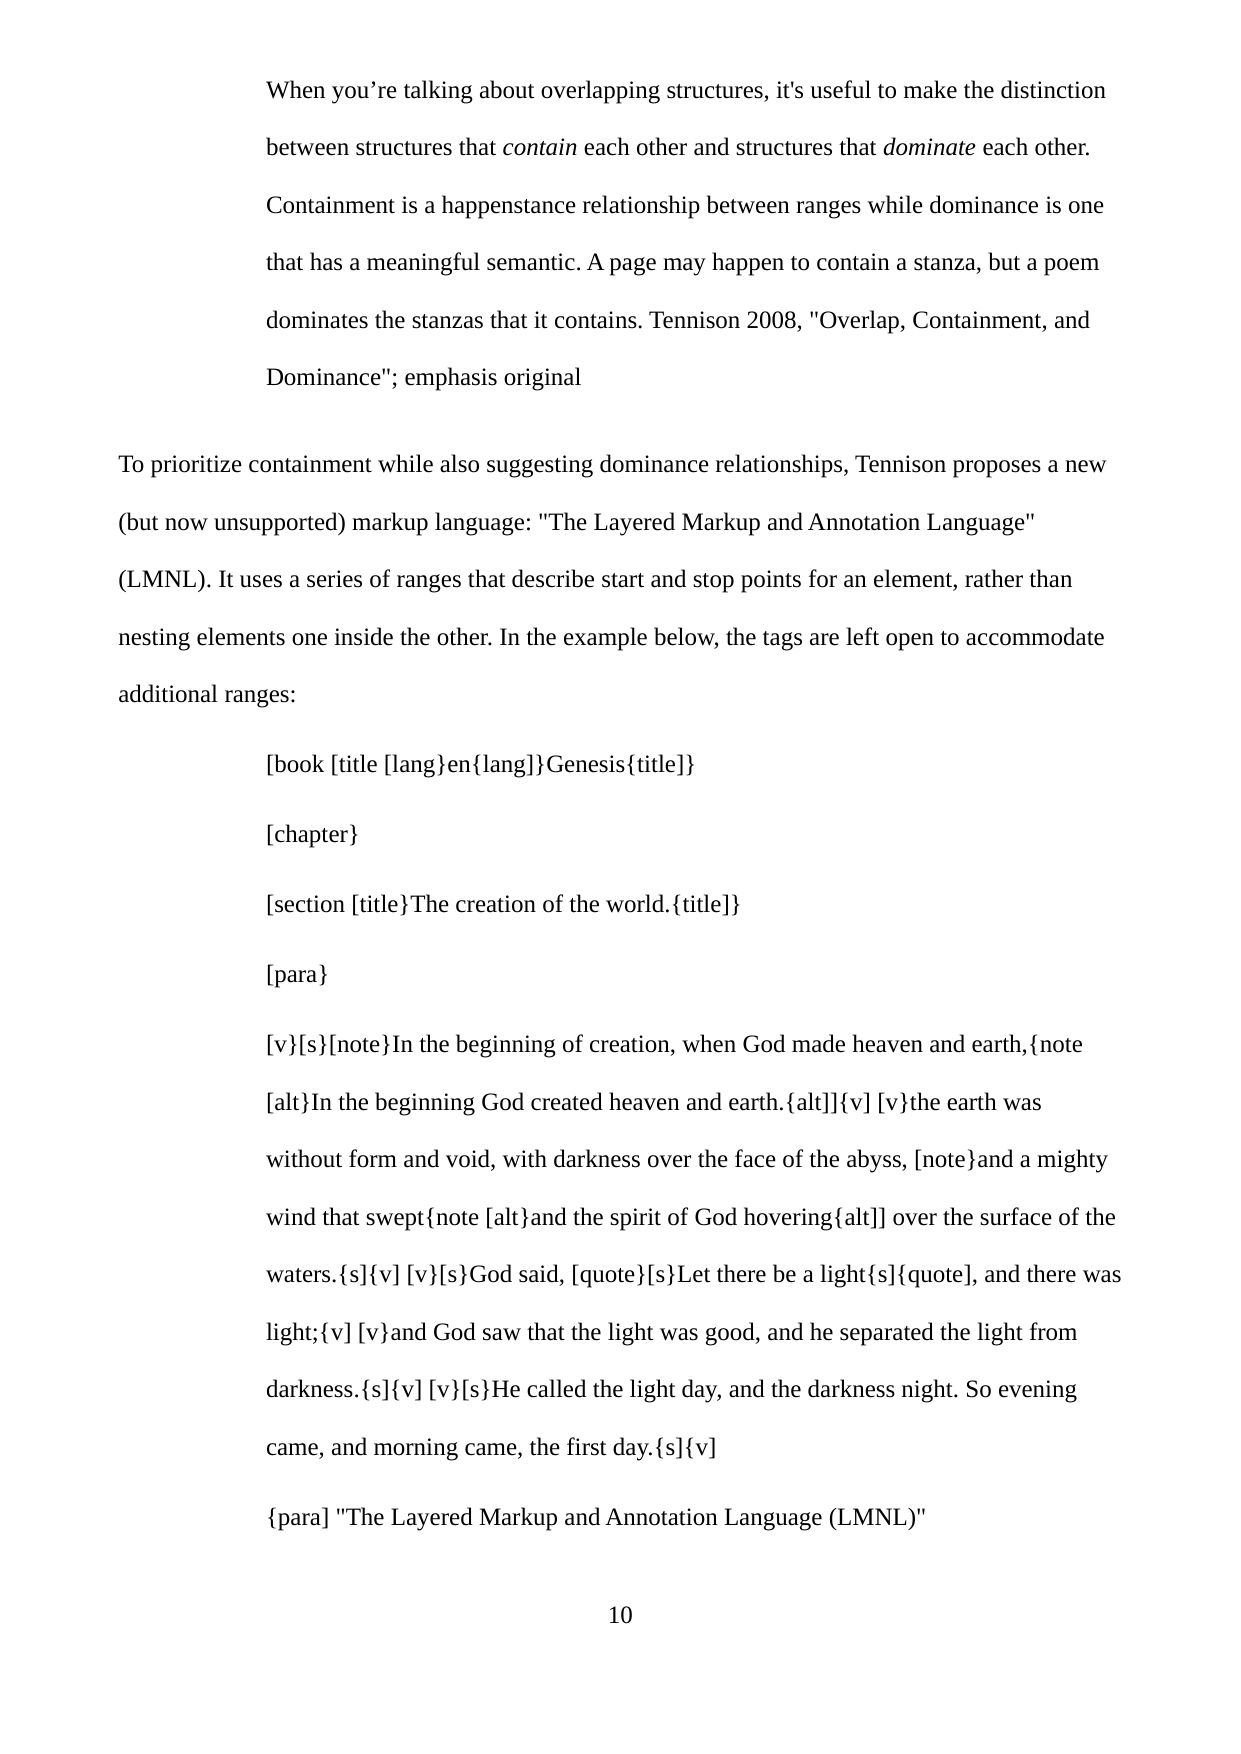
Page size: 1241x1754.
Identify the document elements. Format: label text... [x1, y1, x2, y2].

text [v}[s}[note}In the beginning of creation, when God made heaven and earth,{note [alt}In the beginning God created heaven and earth.{alt]]{v] [v}the earth was without form and void, with darkness over the face of the abyss, [note}and a mighty wind that swept{note [alt}and the spirit of God hovering{alt]] over the surface of the waters.{s]{v] [v}[s}God said, [quote}[s}Let there be a light{s]{quote], and there was light;{v] [v}and God saw that the light was good, and he separated the light from darkness.{s]{v] [v}[s}He called the light day, and the darkness night. So evening came, and morning came, the first day.{s]{v] [266, 1029, 1122, 1461]
text When you’re talking about overlapping structures, it's useful to make the distinction between structures that contain each other and structures that dominate each other. Containment is a happenstance relationship between ranges while dominance is one that has a meaningful semantic. A page may happen to contain a stanza, but a poem dominates the stanzas that it contains. Tennison 2008, "Overlap, Containment, and Dominance"; emphasis original [266, 75, 1122, 391]
text [para} [266, 959, 1122, 988]
text [chapter} [266, 819, 1122, 848]
text [section [title}The creation of the world.{title]} [266, 889, 1122, 918]
text [book [title [lang}en{lang]}Genesis{title]} [266, 749, 1122, 778]
text {para] "The Layered Markup and Annotation Language (LMNL)" [266, 1502, 1122, 1531]
text To prioritize containment while also suggesting dominance relationships, Tennison proposes a new (but now unsupported) markup language: "The Layered Markup and Annotation Language" (LMNL). It uses a series of ranges that describe start and stop points for an element, rather than nesting elements one inside the other. In the example below, the tags are left open to accommodate additional ranges: [118, 449, 1122, 708]
